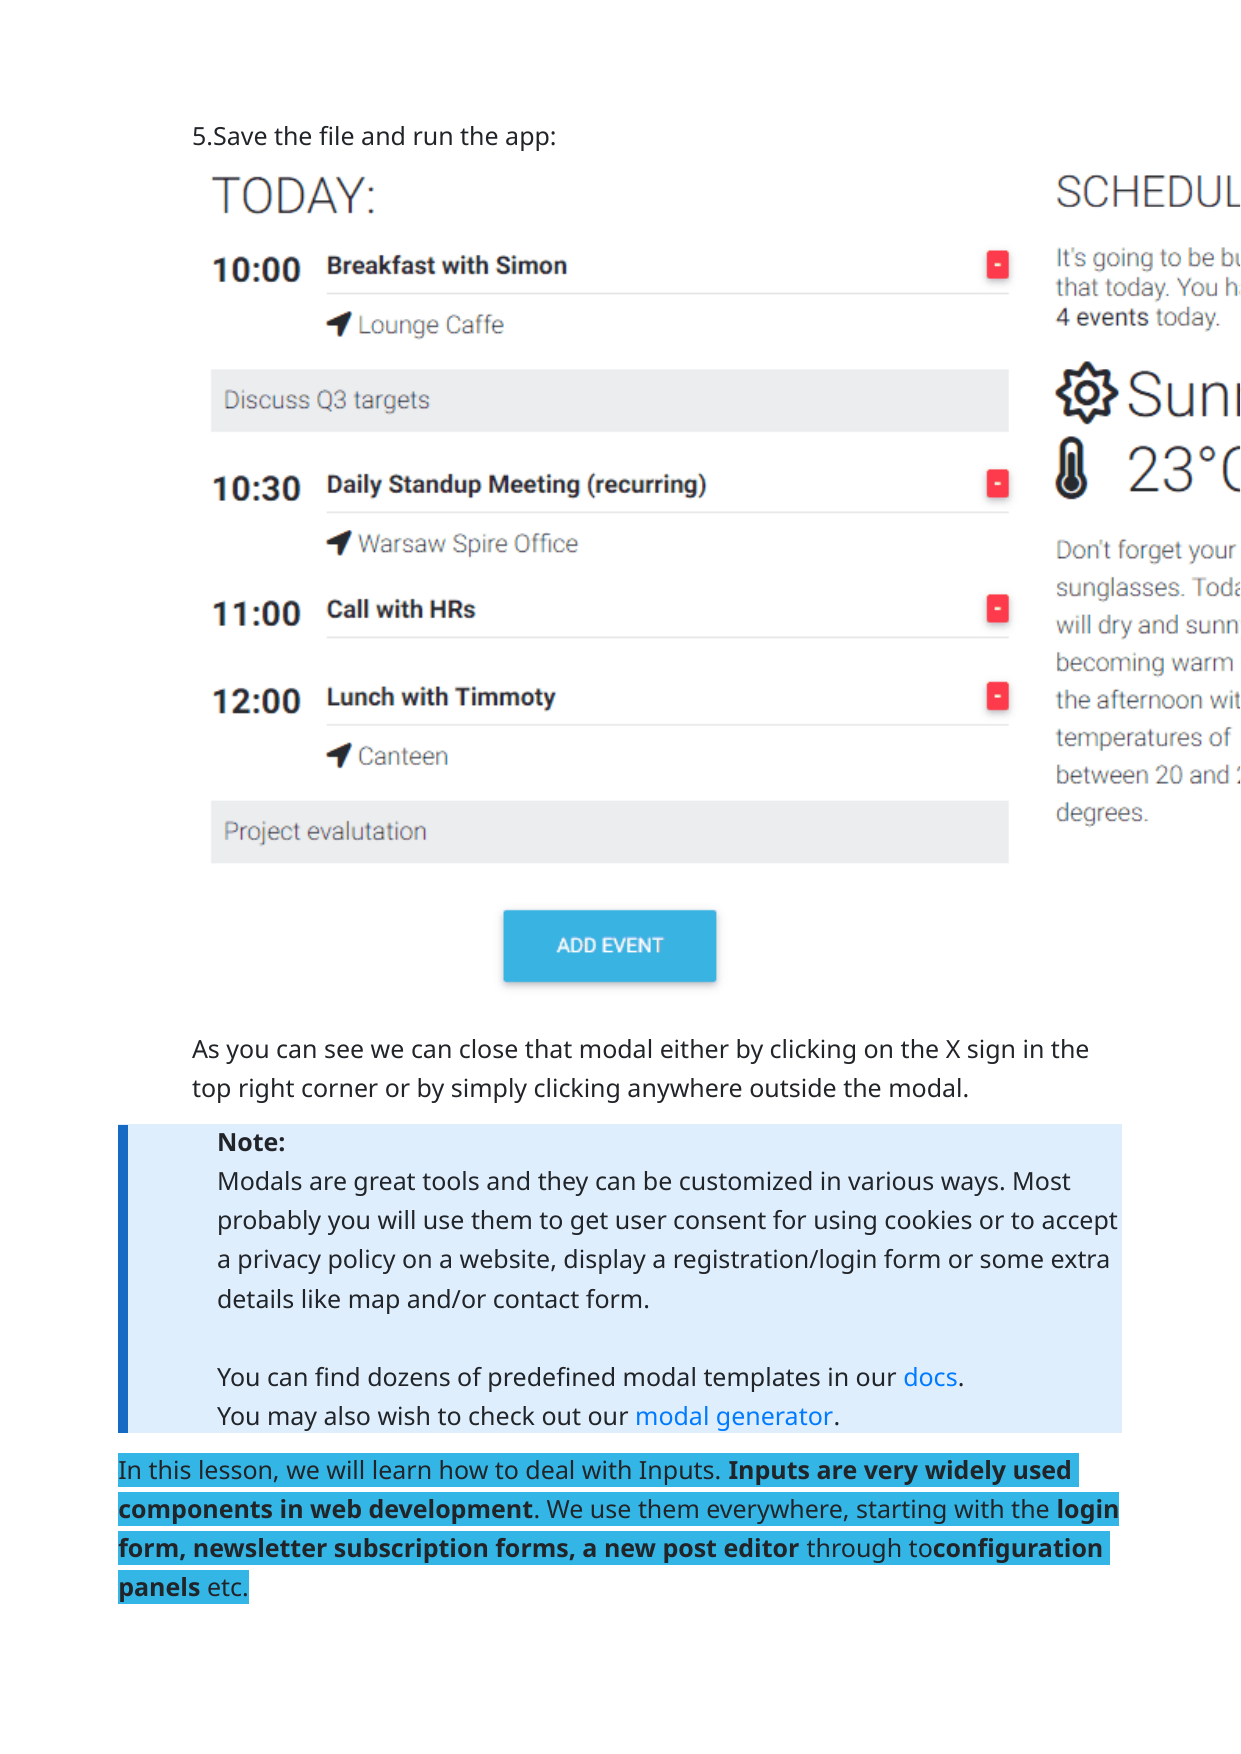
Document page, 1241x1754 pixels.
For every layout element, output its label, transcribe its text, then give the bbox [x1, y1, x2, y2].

list Save the file and run the app: [118, 118, 1122, 1012]
list Note: Modals are great tools and they can be customized in various ways. Most probably you will use them to get user consent for using cookies or to accept a privacy policy on a website, display a registration/login form or some extra details like map and/or contact form. You can find dozens of predefined modal templates in our docs. You may also wish to check out our modal generator. [118, 1124, 1122, 1433]
list As you can see we can close that modal either by clicking on the X sign in the top right corner or by simply clicking anywhere outside the modal. [118, 1032, 1122, 1105]
picture [191, 157, 1241, 1012]
text In this lesson, we will learn how to deal with Inputs. Inputs are very widely used components in web development. We use them everywhere, starting with the login form, newsletter subscription forms, a new post editor through toconfiguration panels etc. [118, 1452, 1122, 1604]
